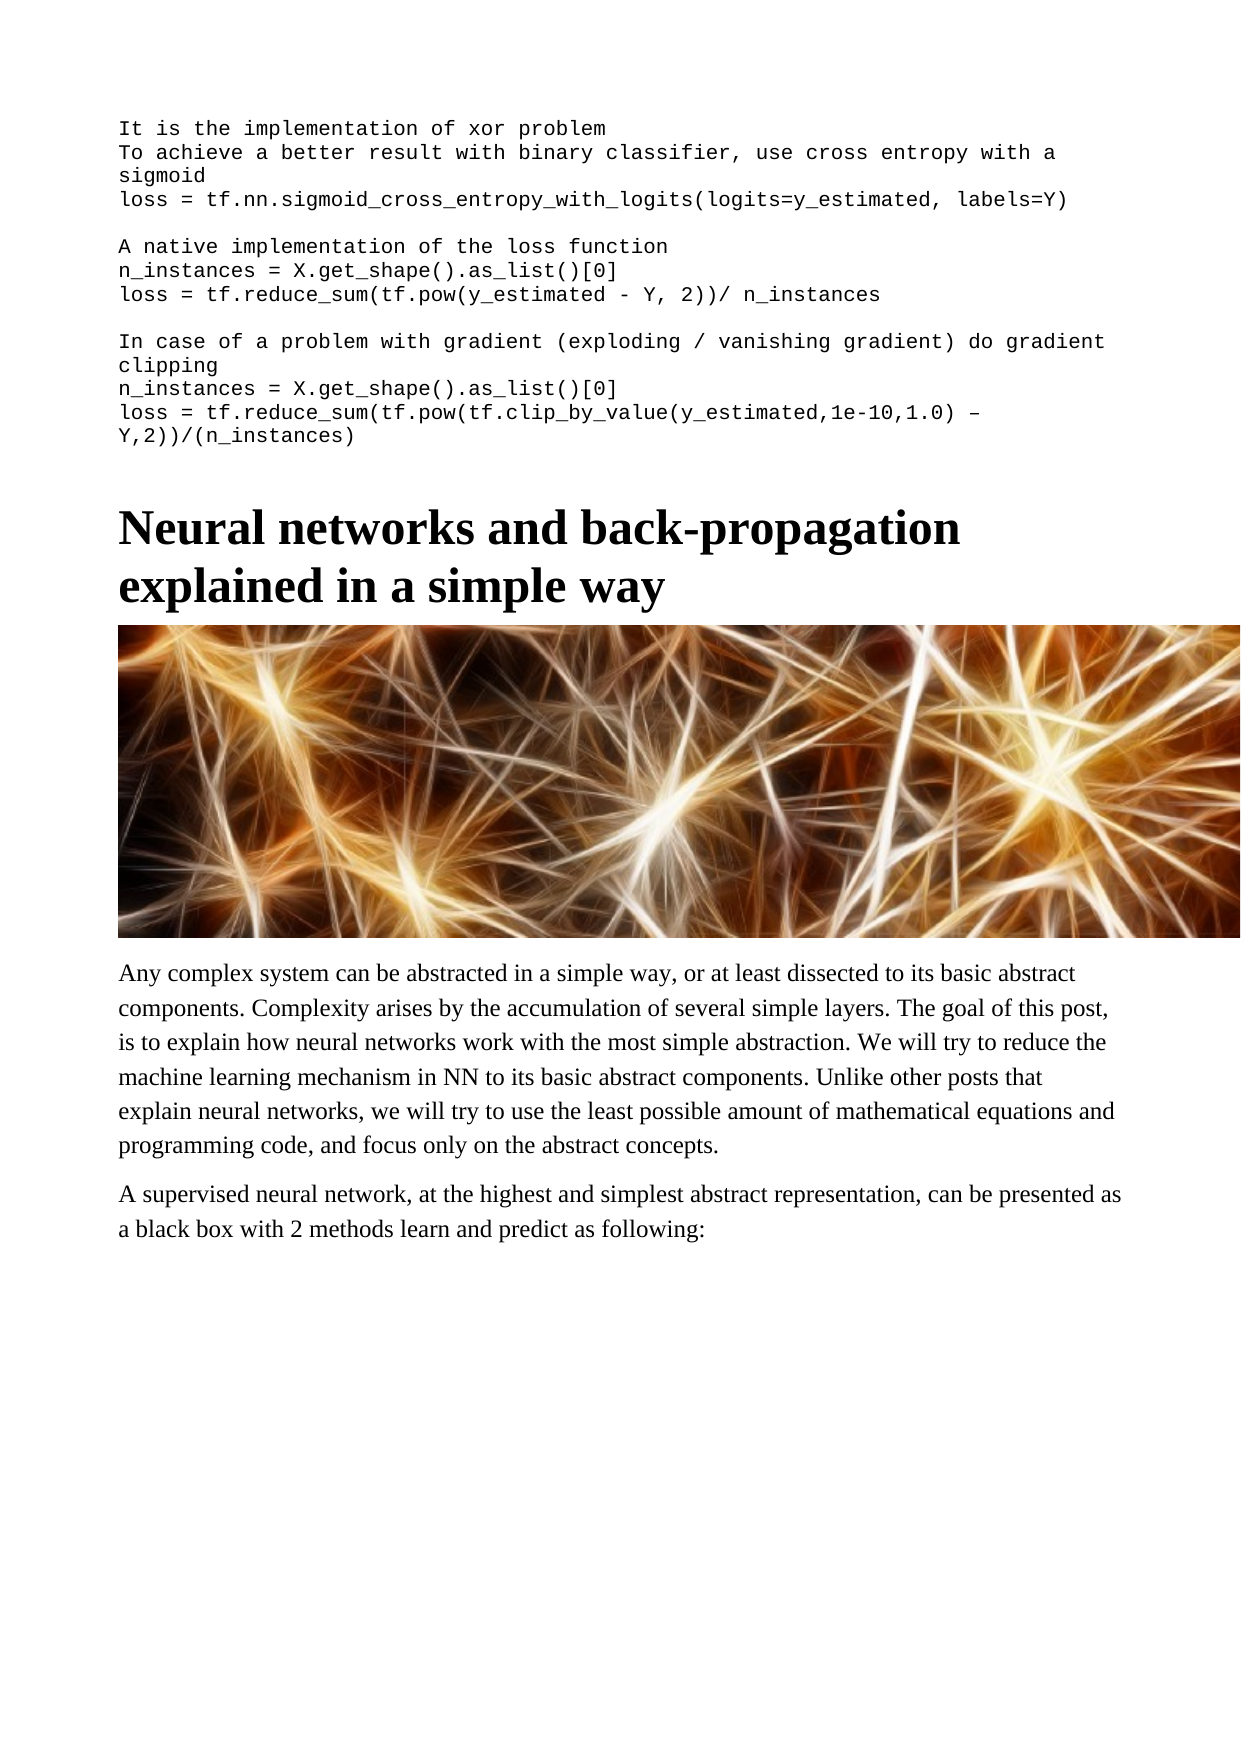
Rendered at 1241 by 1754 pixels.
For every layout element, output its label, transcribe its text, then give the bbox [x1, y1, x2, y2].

text loss = tf.reduce_sum(tf.pow(y_estimated - Y, 2))/ n_instances [118, 284, 1122, 307]
text n_instances = X.get_shape().as_list()[0] [118, 378, 1122, 402]
text loss = tf.reduce_sum(tf.pow(tf.clip_by_value(y_estimated,1e-10,1.0) – Y,2))/(n_instances) [118, 402, 1122, 449]
subtitle Neural networks and back-propagation explained in a simple way [118, 498, 1122, 613]
text A native implementation of the loss function [118, 236, 1122, 260]
text n_instances = X.get_shape().as_list()[0] [118, 260, 1122, 284]
picture [118, 625, 1241, 938]
text In case of a problem with gradient (exploding / vanishing gradient) do gradient clipping [118, 331, 1122, 378]
text It is the implementation of xor problem [118, 118, 1122, 142]
text Any complex system can be abstracted in a simple way, or at least dissected to its basic abstract components. Complexity arises by the accumulation of several simple layers. The goal of this post, is to explain how neural networks work with the most simple abstraction. We will try to reduce the machine learning mechanism in NN to its basic abstract components. Unlike other posts that explain neural networks, we will try to use the least possible amount of mathematical equations and programming code, and focus only on the abstract concepts. [118, 958, 1122, 1159]
text To achieve a better result with binary classifier, use cross entropy with a sigmoid [118, 142, 1122, 189]
text loss = tf.nn.sigmoid_cross_entropy_with_logits(logits=y_estimated, labels=Y) [118, 189, 1122, 213]
text A supervised neural network, at the highest and simplest abstract representation, can be presented as a black box with 2 methods learn and predict as following: [118, 1179, 1122, 1243]
